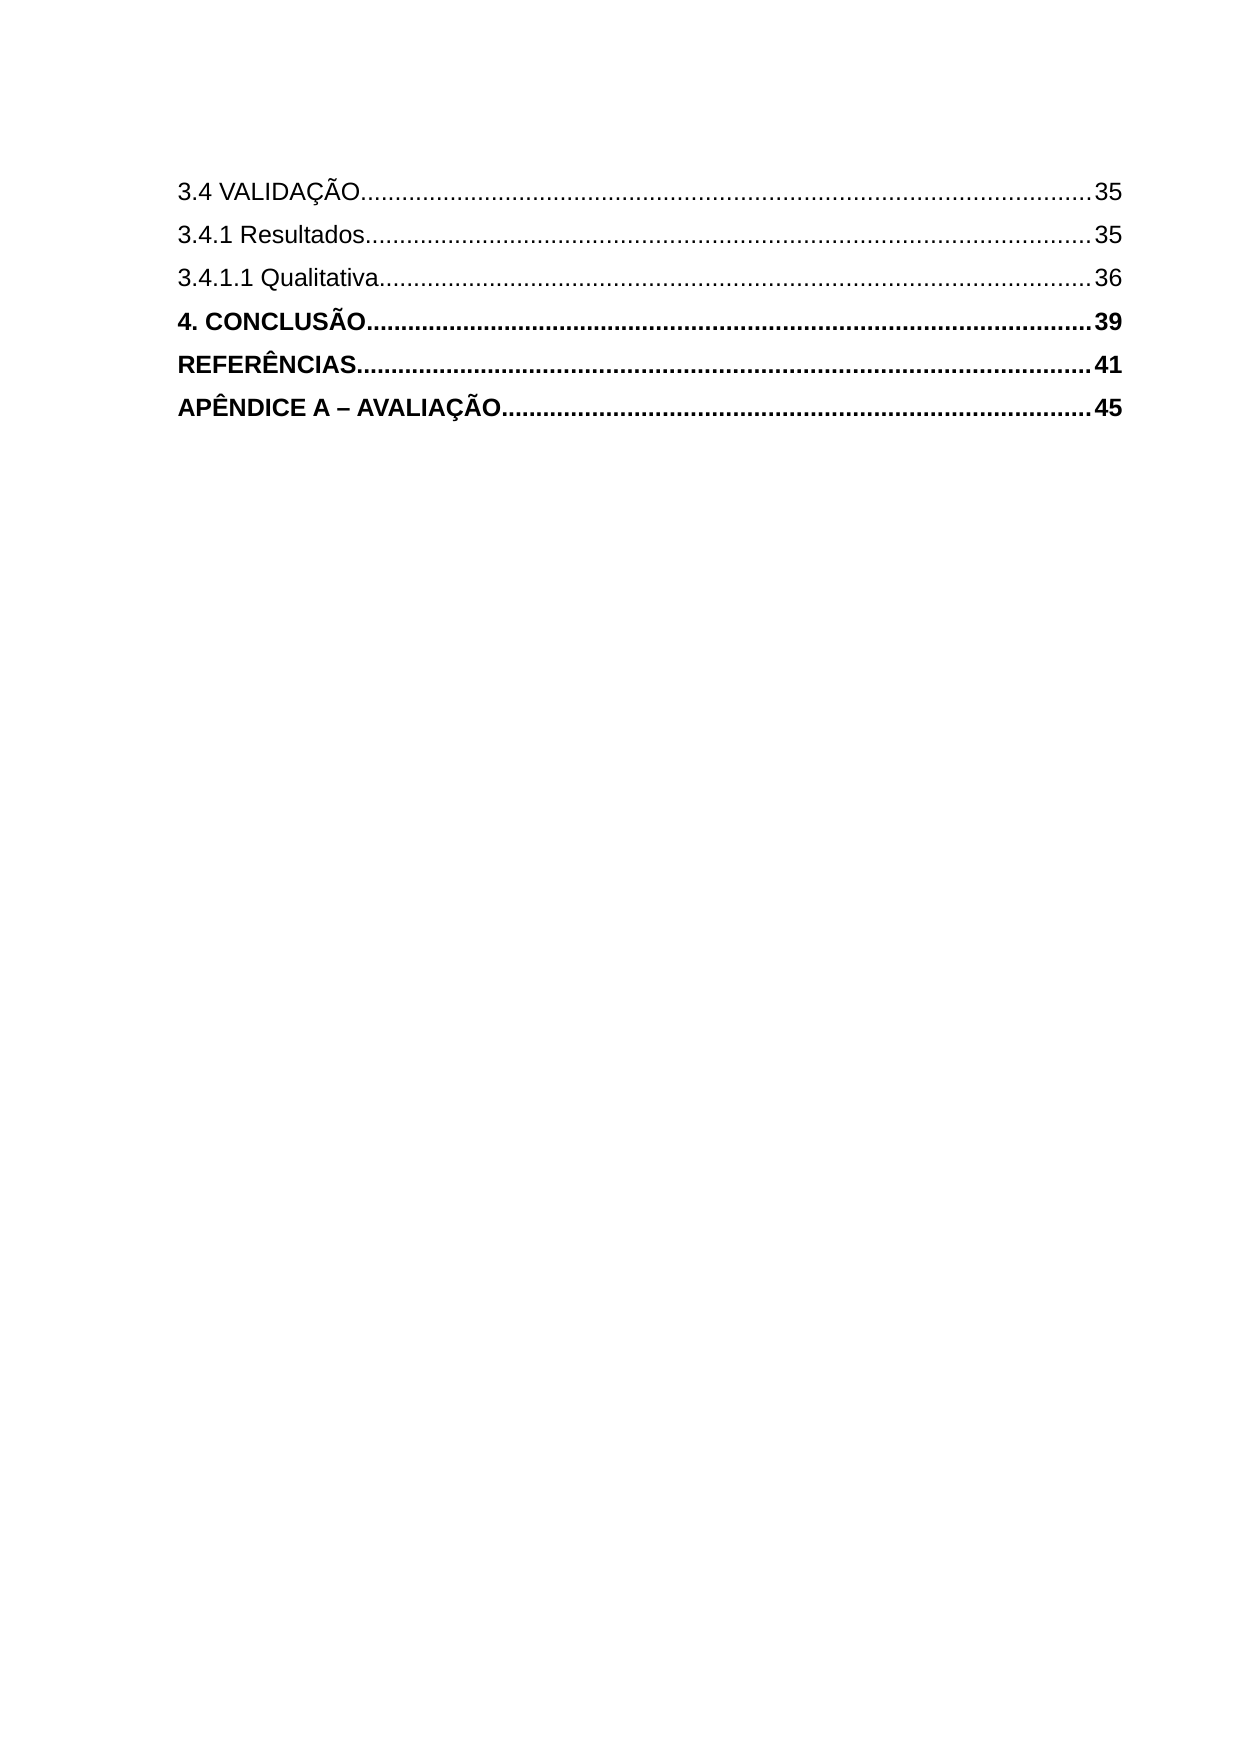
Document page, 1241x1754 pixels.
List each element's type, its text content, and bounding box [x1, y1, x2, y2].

text 4. CONCLUSÃO 39 [177, 307, 1122, 335]
text APÊNDICE A – AVALIAÇÃO 45 [177, 393, 1122, 422]
text 3.4.1.1 Qualitativa 36 [177, 263, 1122, 292]
text 3.4.1 Resultados 35 [177, 220, 1122, 249]
text REFERÊNCIAS 41 [177, 350, 1122, 378]
text 3.4 VALIDAÇÃO 35 [177, 177, 1122, 206]
